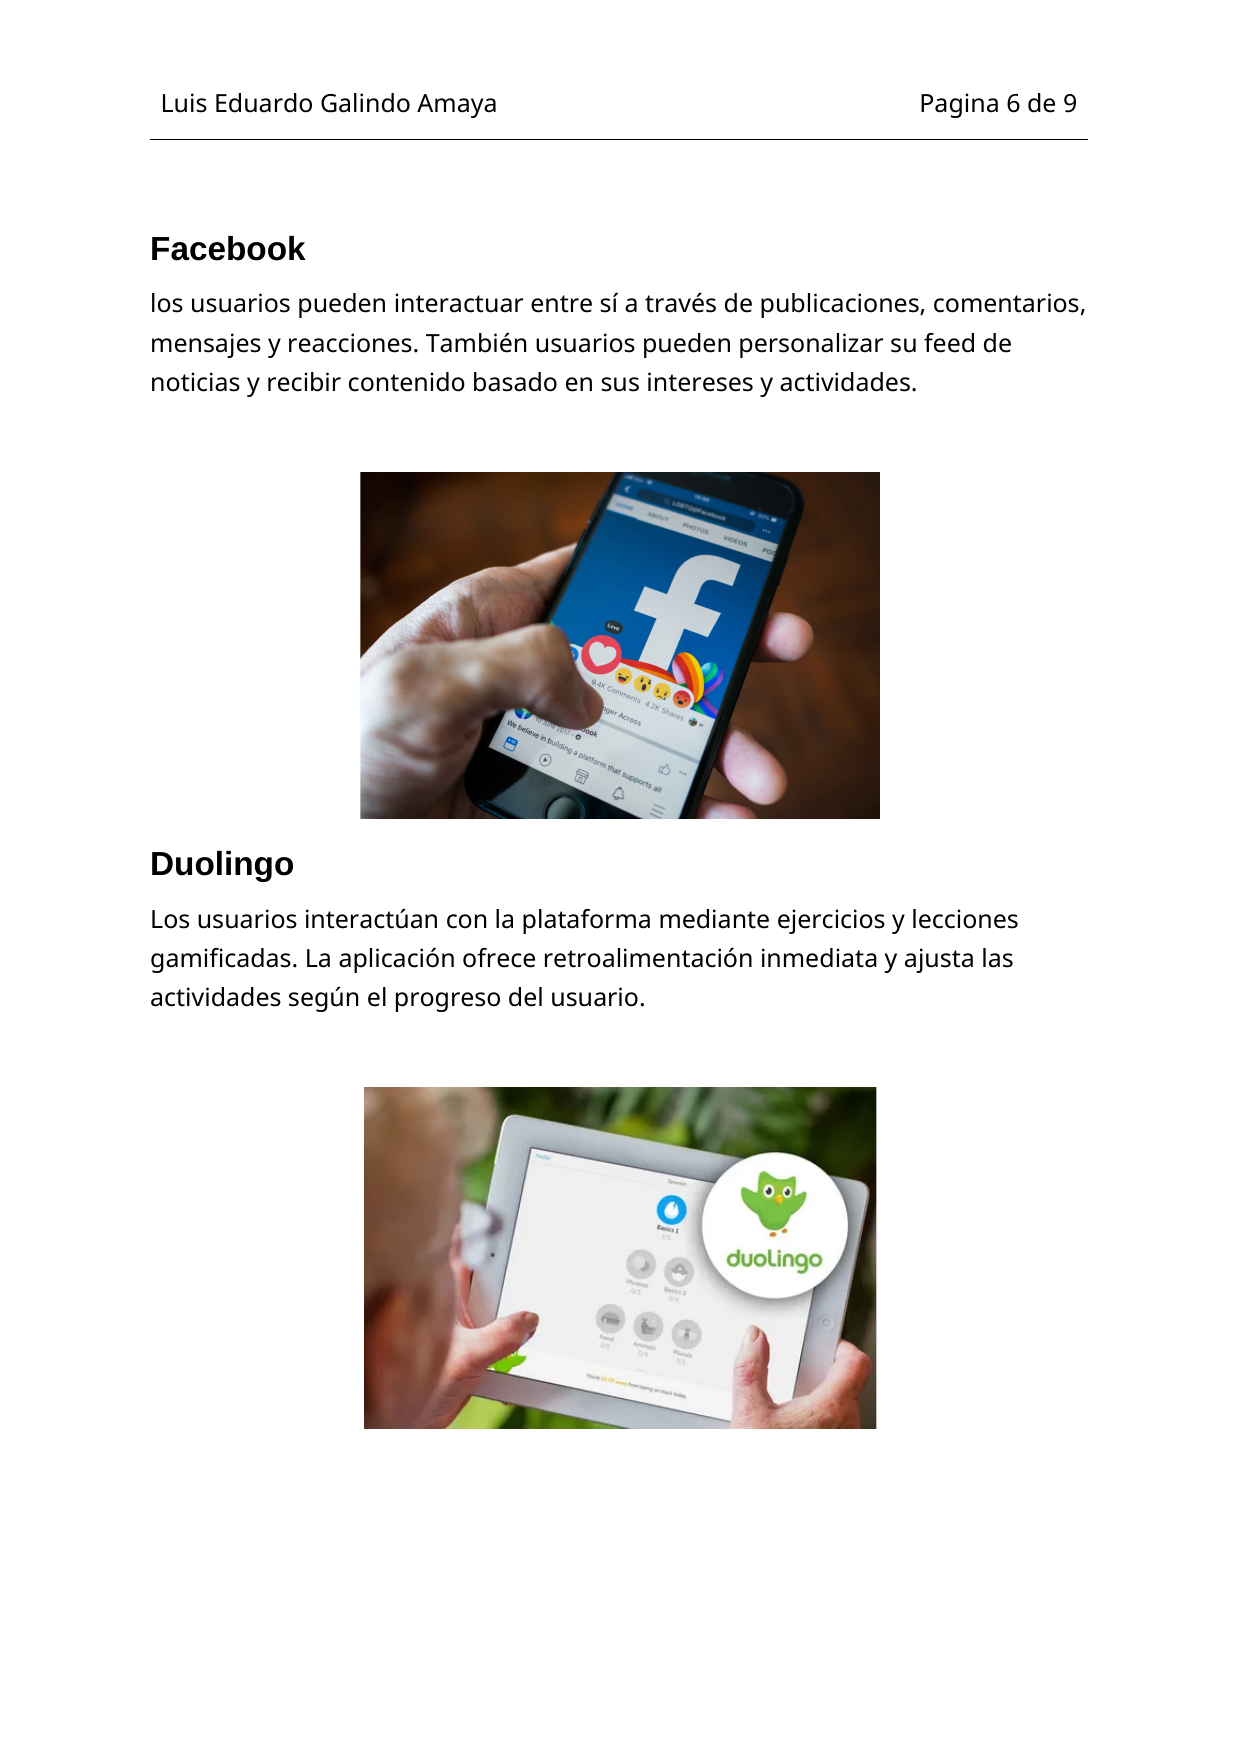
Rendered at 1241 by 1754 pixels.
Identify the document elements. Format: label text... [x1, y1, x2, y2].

subtitle Duolingo [150, 844, 1090, 883]
picture [360, 472, 880, 819]
text Los usuarios interactúan con la plataforma mediante ejercicios y lecciones gamificadas. La aplicación ofrece retroalimentación inmediata y ajusta las actividades según el progreso del usuario. [150, 902, 1090, 1014]
picture [364, 1087, 877, 1429]
text los usuarios pueden interactuar entre sí a través de publicaciones, comentarios, mensajes y reacciones. También usuarios pueden personalizar su feed de noticias y recibir contenido basado en sus intereses y actividades. [150, 286, 1090, 398]
subtitle Facebook [150, 229, 1090, 267]
